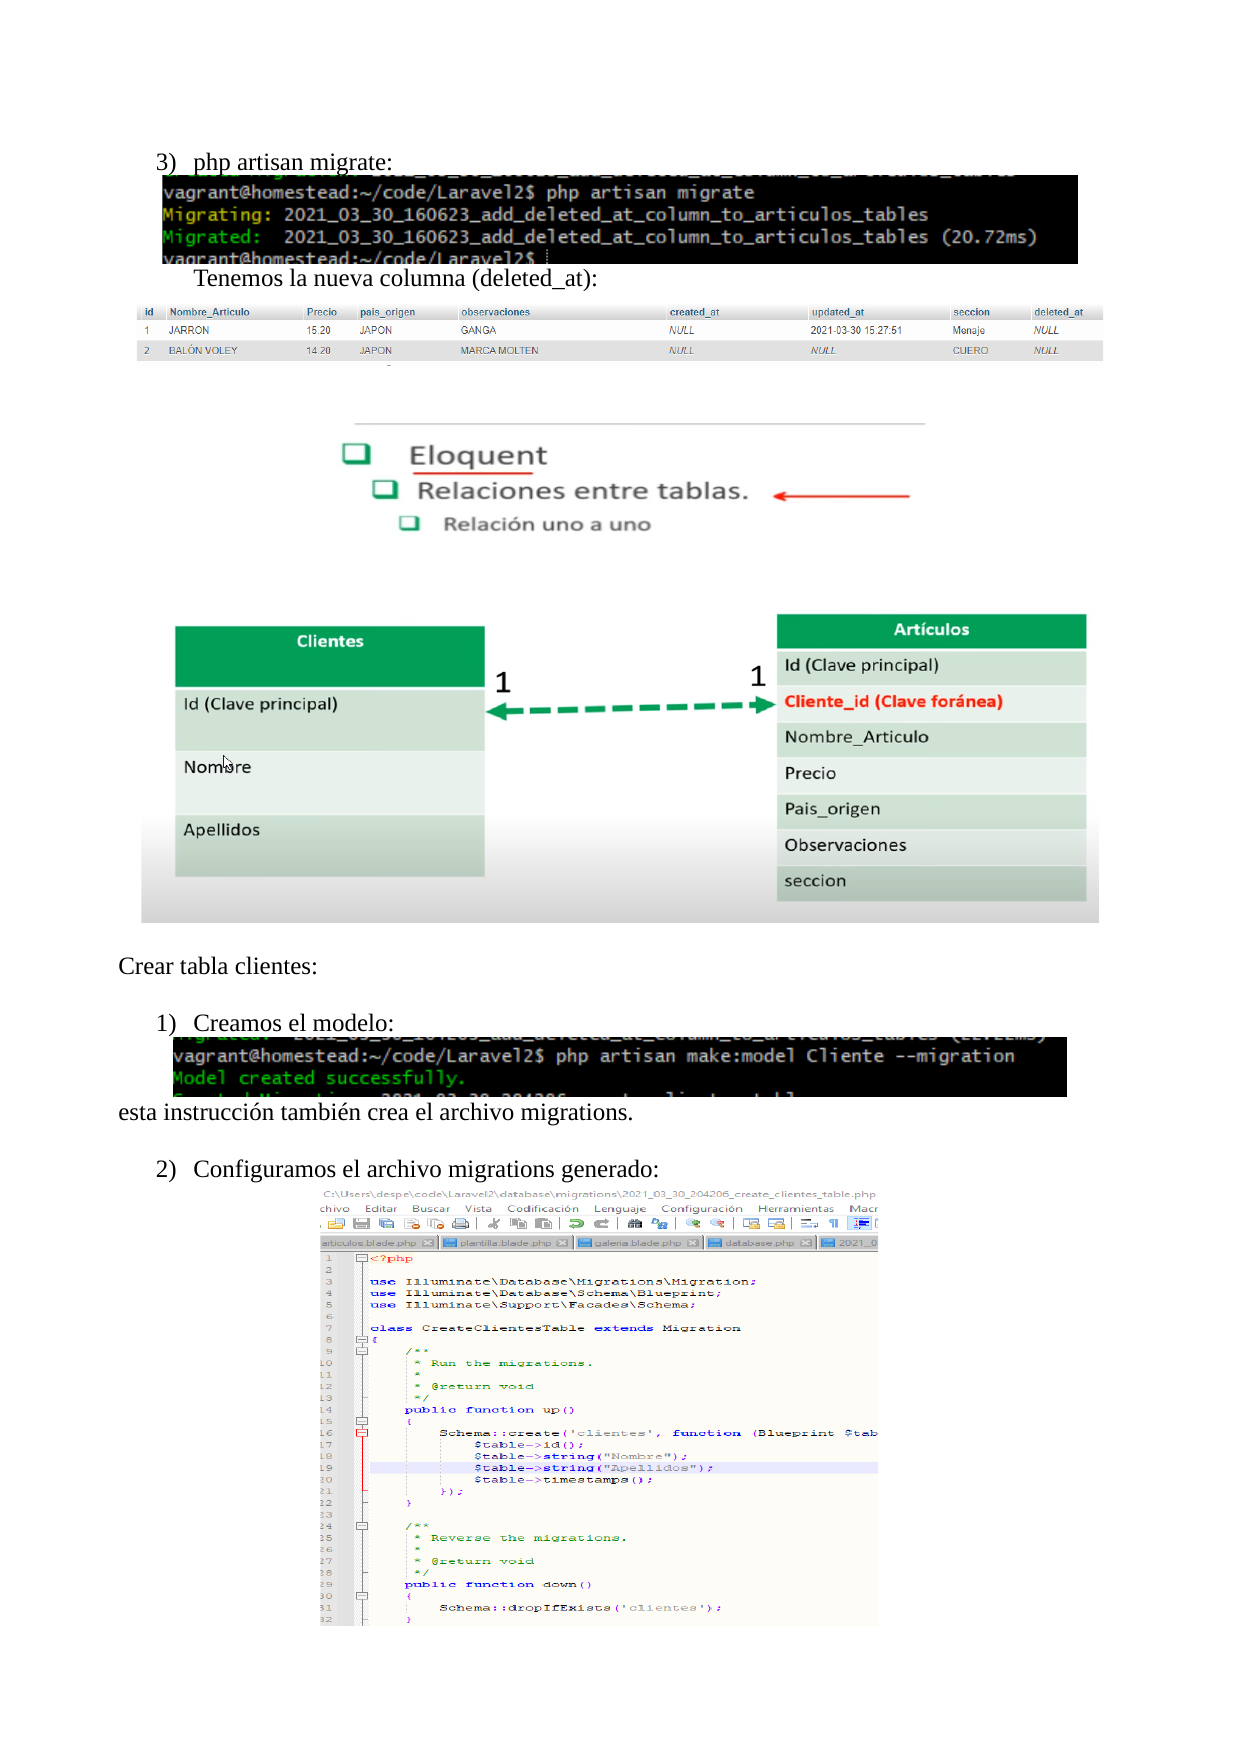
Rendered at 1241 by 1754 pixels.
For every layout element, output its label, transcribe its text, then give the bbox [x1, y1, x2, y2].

list Configuramos el archivo migrations generado: [156, 1154, 1122, 1183]
list Creamos el modelo: [156, 1008, 1122, 1037]
text esta instrucción también crea el archivo migrations. [118, 1037, 1122, 1125]
picture [162, 175, 1078, 264]
picture [136, 291, 1104, 366]
picture [320, 1187, 879, 1626]
picture [141, 590, 1099, 923]
picture [173, 1037, 1067, 1097]
list Tenemos la nueva columna (deleted_at): [156, 176, 1122, 292]
text Crear tabla clientes: [118, 951, 1122, 980]
picture [314, 423, 926, 562]
list php artisan migrate: [156, 147, 1122, 176]
